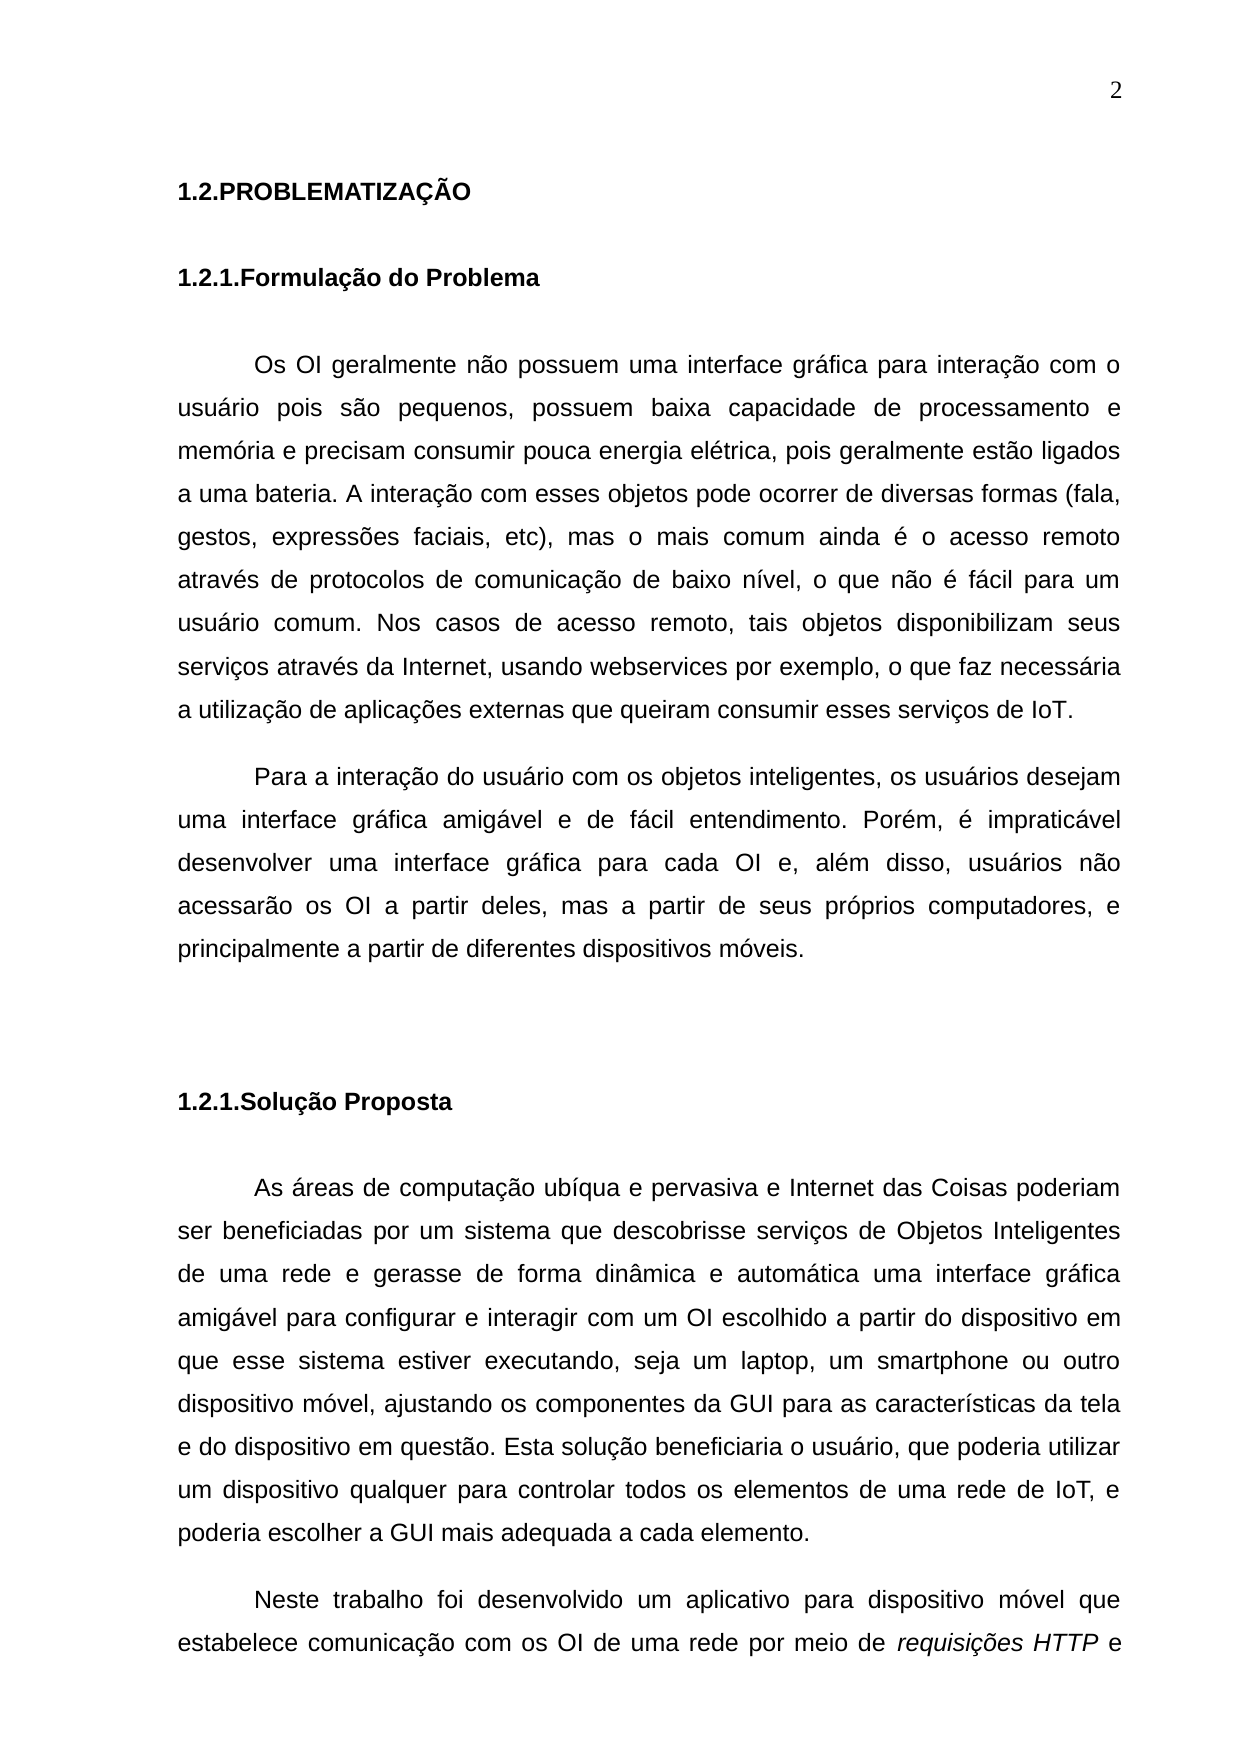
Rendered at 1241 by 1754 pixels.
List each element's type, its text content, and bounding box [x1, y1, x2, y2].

text As áreas de computação ubíqua e pervasiva e Internet das Coisas poderiam ser beneficiadas por um sistema que descobrisse serviços de Objetos Inteligentes de uma rede e gerasse de forma dinâmica e automática uma interface gráfica amigável para configurar e interagir com um OI escolhido a partir do dispositivo em que esse sistema estiver executando, seja um laptop, um smartphone ou outro dispositivo móvel, ajustando os componentes da GUI para as características da tela e do dispositivo em questão. Esta solução beneficiaria o usuário, que poderia utilizar um dispositivo qualquer para controlar todos os elementos de uma rede de IoT, e poderia escolher a GUI mais adequada a cada elemento. [177, 1173, 1122, 1547]
list Solução Proposta [177, 1087, 1122, 1116]
list PROBLEMATIZAÇÃO [177, 177, 1122, 206]
list Formulação do Problema [177, 263, 1122, 292]
text Os OI geralmente não possuem uma interface gráfica para interação com o usuário pois são pequenos, possuem baixa capacidade de processamento e memória e precisam consumir pouca energia elétrica, pois geralmente estão ligados a uma bateria. A interação com esses objetos pode ocorrer de diversas formas (fala, gestos, expressões faciais, etc), mas o mais comum ainda é o acesso remoto através de protocolos de comunicação de baixo nível, o que não é fácil para um usuário comum. Nos casos de acesso remoto, tais objetos disponibilizam seus serviços através da Internet, usando webservices por exemplo, o que faz necessária a utilização de aplicações externas que queiram consumir esses serviços de IoT. [177, 350, 1122, 723]
text Neste trabalho foi desenvolvido um aplicativo para dispositivo móvel que estabelece comunicação com os OI de uma rede por meio de requisições HTTP e [177, 1585, 1122, 1657]
text Para a interação do usuário com os objetos inteligentes, os usuários desejam uma interface gráfica amigável e de fácil entendimento. Porém, é impraticável desenvolver uma interface gráfica para cada OI e, além disso, usuários não acessarão os OI a partir deles, mas a partir de seus próprios computadores, e principalmente a partir de diferentes dispositivos móveis. [177, 761, 1122, 963]
